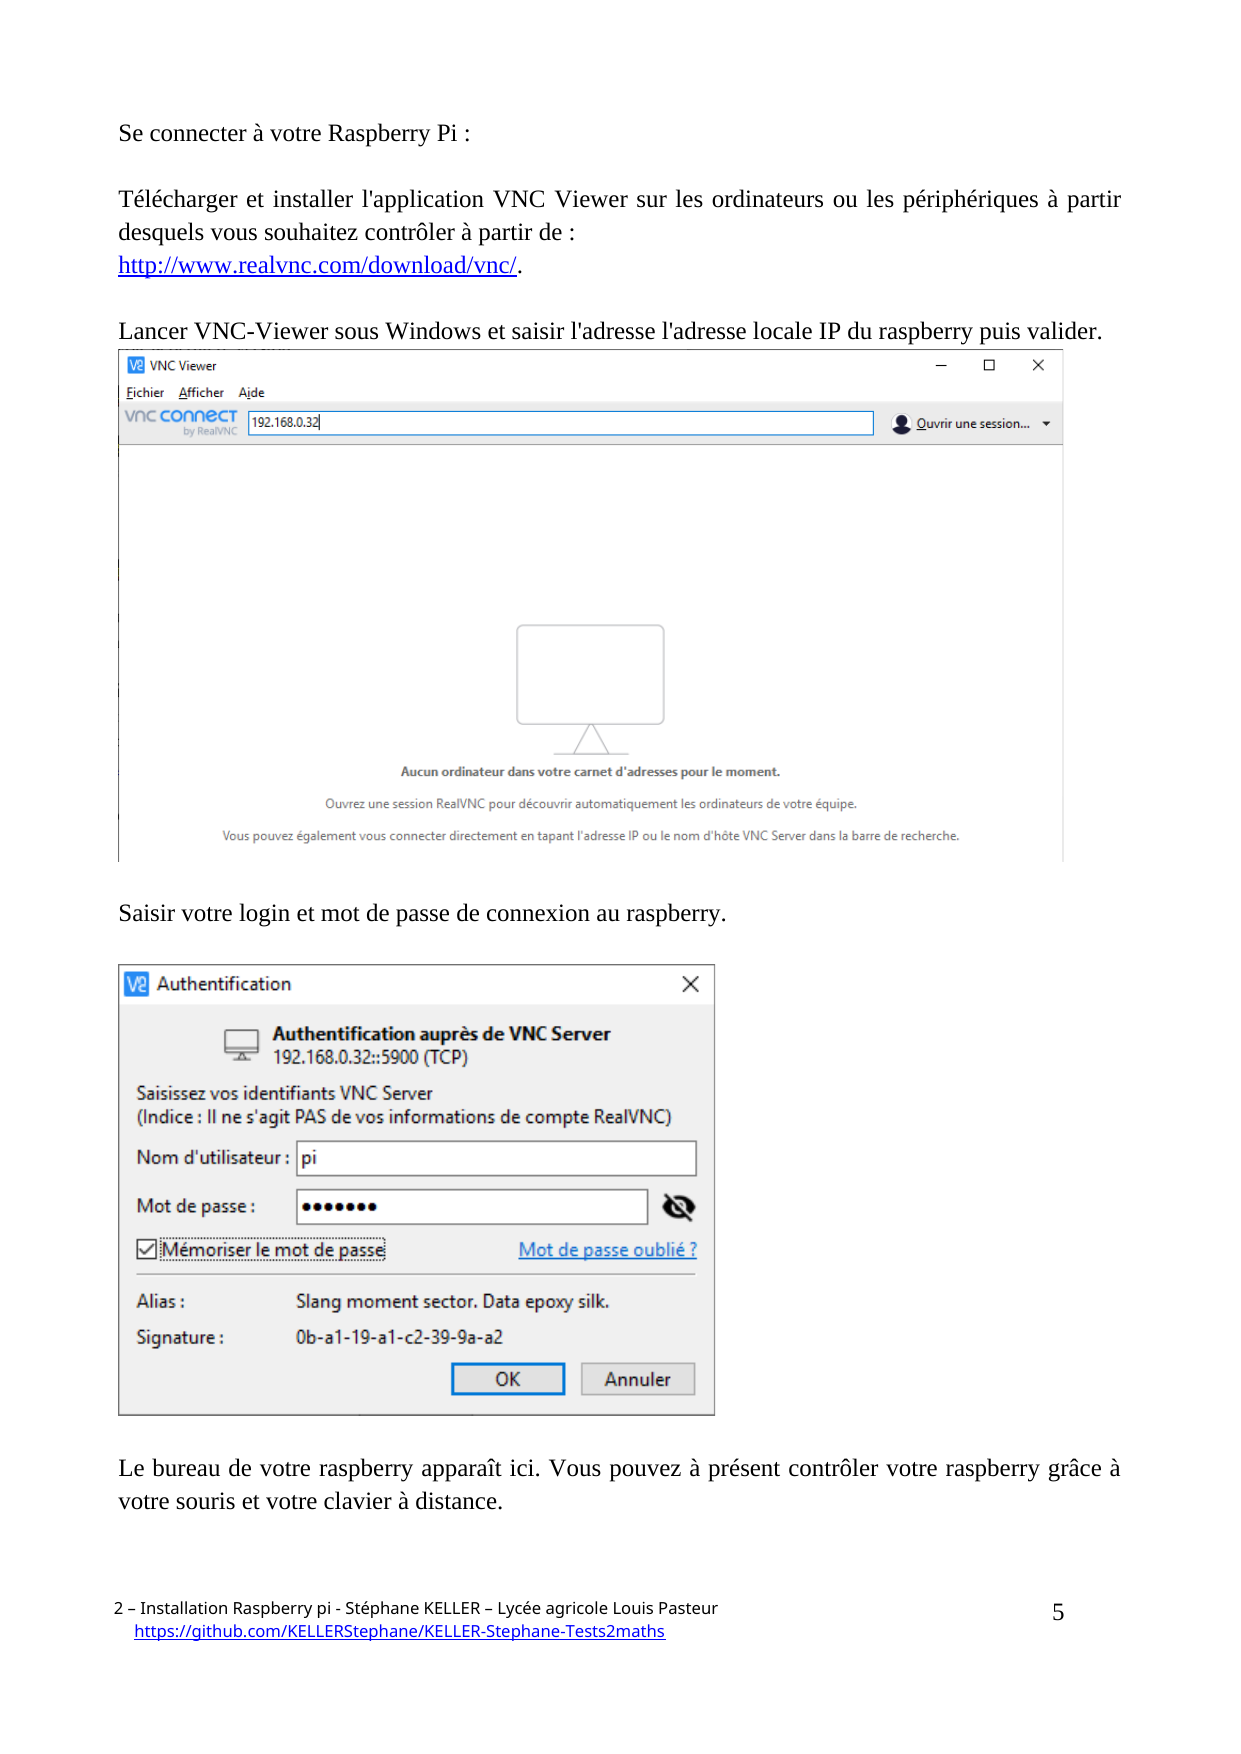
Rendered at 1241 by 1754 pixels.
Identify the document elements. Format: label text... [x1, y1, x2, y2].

text Saisir votre login et mot de passe de connexion au raspberry. [118, 898, 1122, 927]
picture [118, 964, 715, 1416]
picture [118, 349, 1064, 862]
text Le bureau de votre raspberry apparaît ici. Vous pouvez à présent contrôler votre raspberry grâce à votre souris et votre clavier à distance. [118, 1453, 1122, 1515]
text Lancer VNC-Viewer sous Windows et saisir l'adresse l'adresse locale IP du raspberry puis valider. [118, 316, 1122, 345]
text Télécharger et installer l'application VNC Viewer sur les ordinateurs ou les périphériques à partir desquels vous souhaitez contrôler à partir de : [118, 184, 1122, 246]
text Se connecter à votre Raspberry Pi : [118, 118, 1122, 147]
text http://www.realvnc.com/download/vnc/. [118, 250, 1122, 279]
